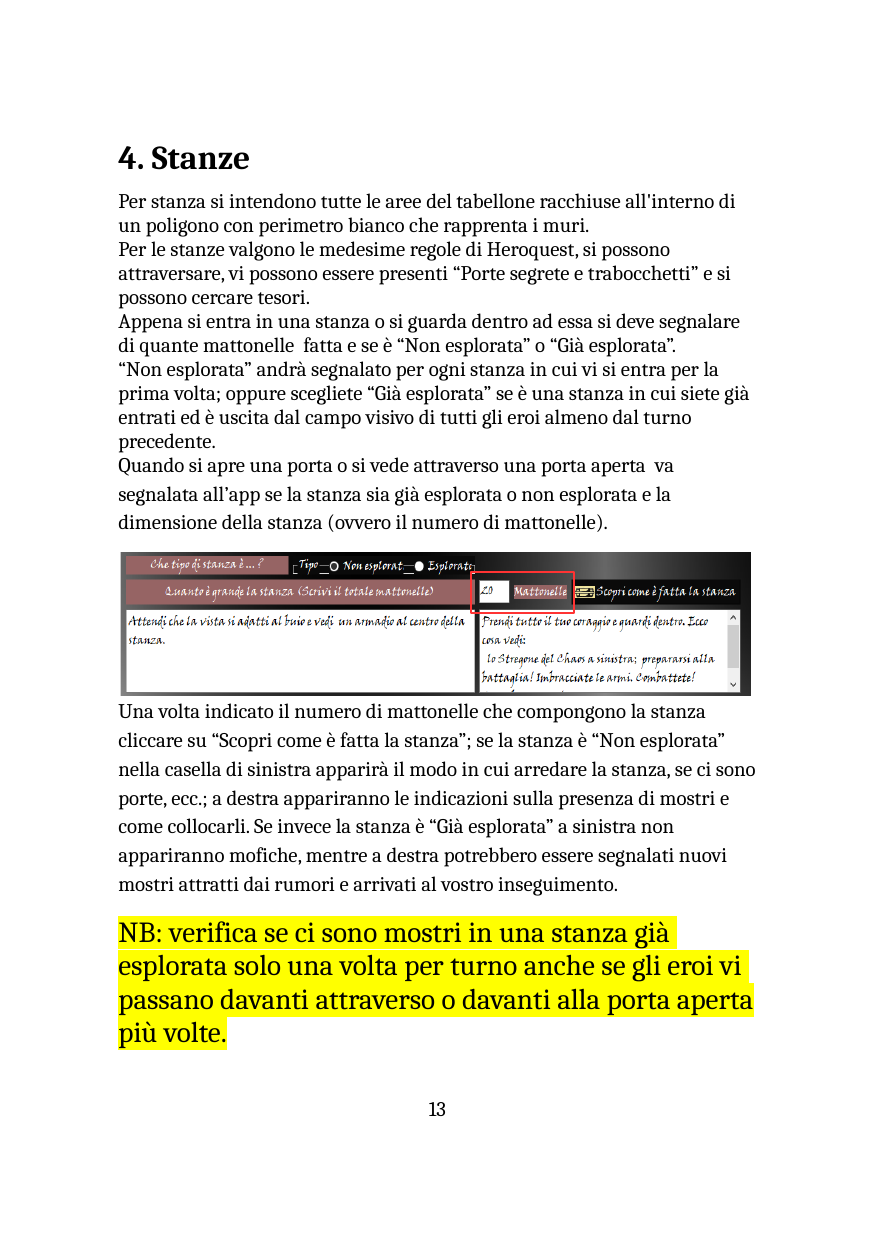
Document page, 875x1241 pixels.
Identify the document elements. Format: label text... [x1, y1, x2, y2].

text Una volta indicato il numero di mattonelle che compongono la stanza cliccare su “Scopri come è fatta la stanza”; se la stanza è “Non esplorata” nella casella di sinistra apparirà il modo in cui arredare la stanza, se ci sono porte, ecc.; a destra appariranno le indicazioni sulla presenza di mostri e come collocarli. Se invece la stanza è “Già esplorata” a sinistra non appariranno mofiche, mentre a destra potrebbero essere segnalati nuovi mostri attratti dai rumori e arrivati al vostro inseguimento. [118, 554, 756, 897]
text Appena si entra in una stanza o si guarda dentro ad essa si deve segnalare di quante mattonelle fatta e se è “Non esplorata” o “Già esplorata”. [118, 310, 756, 358]
text “Non esplorata” andrà segnalato per ogni stanza in cui vi si entra per la prima volta; oppure scegliete “Già esplorata” se è una stanza in cui siete già entrati ed è uscita dal campo visivo di tutti gli eroi almeno dal turno precedente. [118, 358, 756, 453]
text Quando si apre una porta o si vede attraverso una porta aperta va segnalata all’app se la stanza sia già esplorata o non esplorata e la dimensione della stanza (ovvero il numero di mattonelle). [118, 453, 756, 535]
picture [120, 552, 751, 696]
subtitle 4. Stanze [118, 139, 756, 177]
text Per le stanze valgono le medesime regole di Heroquest, si possono attraversare, vi possono essere presenti “Porte segrete e trabocchetti” e si possono cercare tesori. [118, 238, 756, 310]
text NB: verifica se ci sono mostri in una stanza già esplorata solo una volta per turno anche se gli eroi vi passano davanti attraverso o davanti alla porta aperta più volte. [118, 916, 756, 1050]
text Per stanza si intendono tutte le aree del tabellone racchiuse all'interno di un poligono con perimetro bianco che rapprenta i muri. [118, 190, 756, 238]
